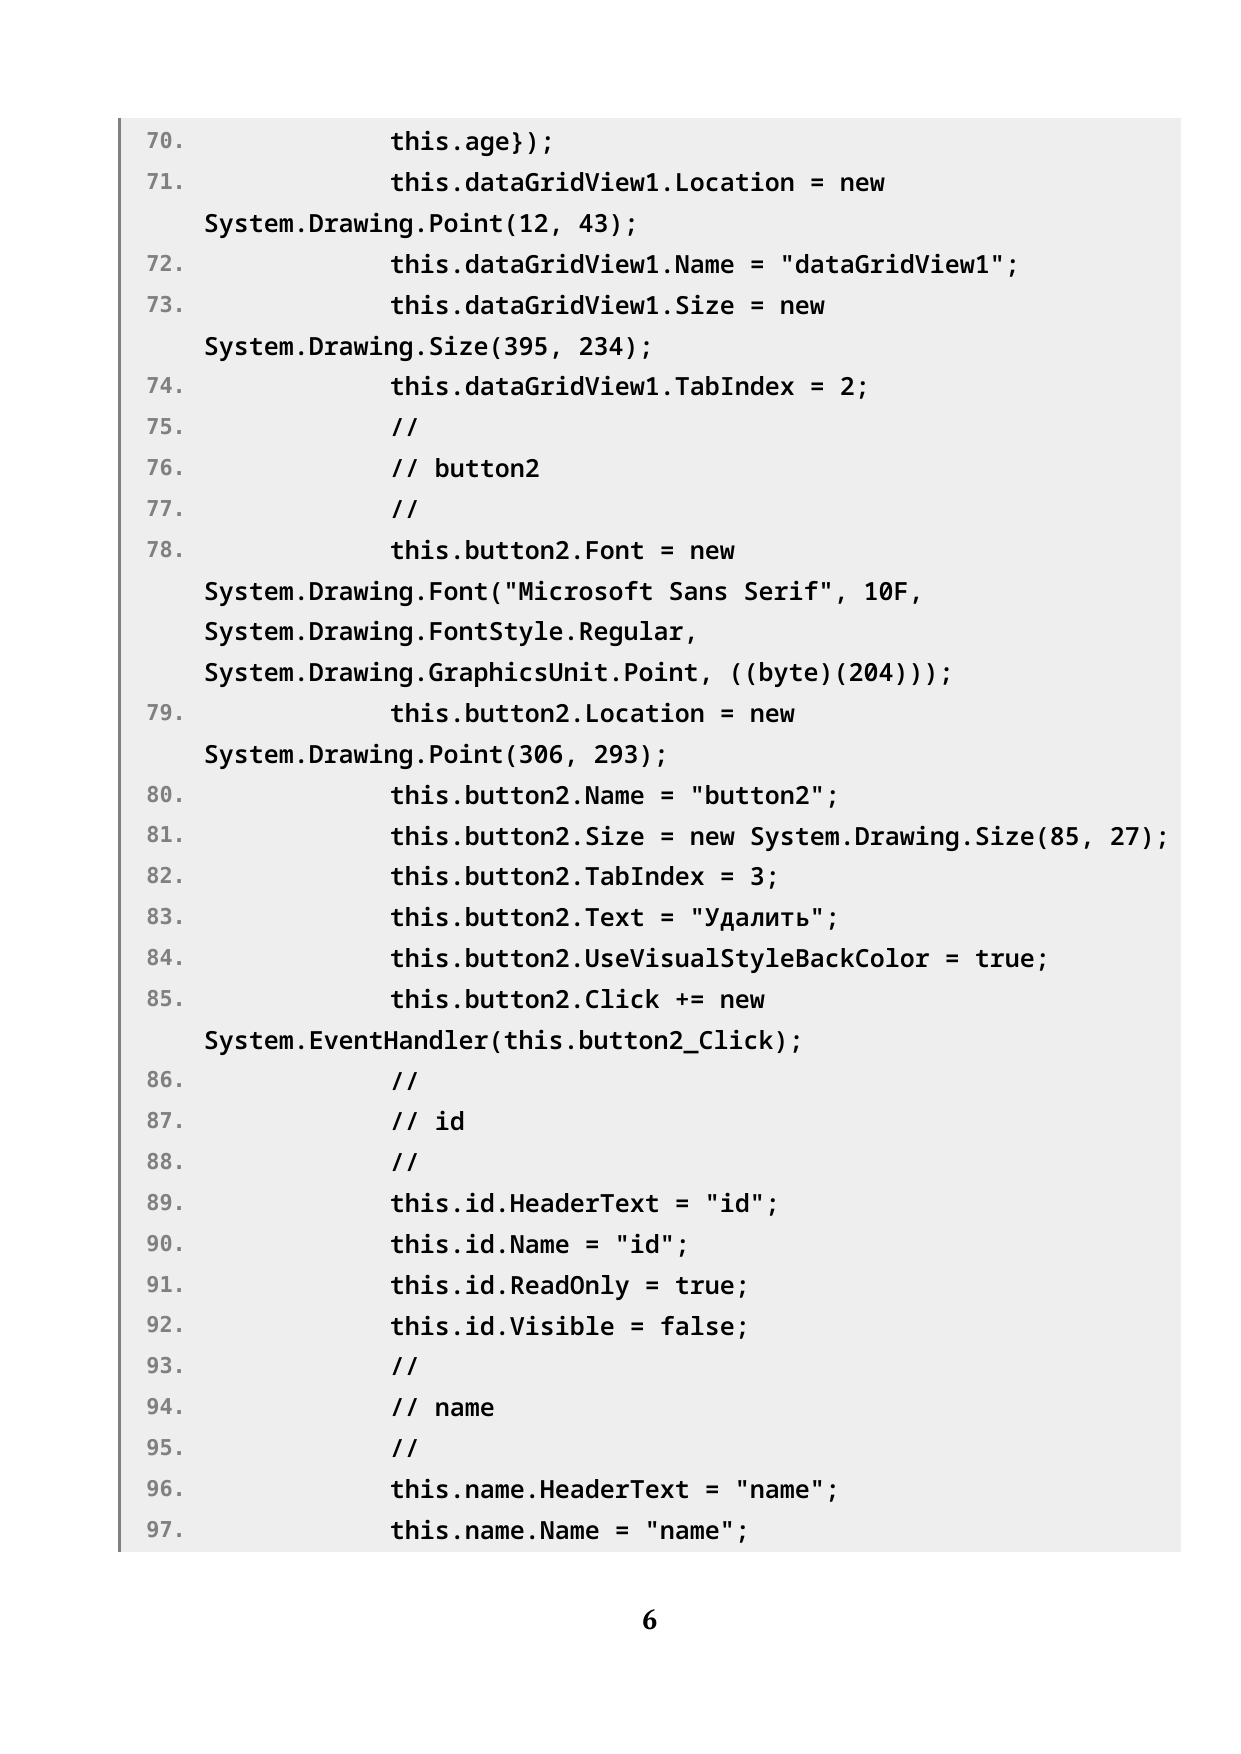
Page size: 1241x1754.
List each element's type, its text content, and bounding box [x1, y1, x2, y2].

list // [121, 404, 1181, 444]
list // id [121, 1098, 1181, 1138]
list this.button2.Text = "Удалить"; [121, 894, 1181, 934]
list // [121, 1139, 1181, 1179]
list this.dataGridView1.TabIndex = 2; [121, 363, 1181, 403]
list this.id.Visible = false; [121, 1302, 1181, 1342]
list this.id.Name = "id"; [121, 1221, 1181, 1261]
list // [121, 486, 1181, 526]
list this.dataGridView1.Location = new System.Drawing.Point(12, 43); [121, 159, 1181, 240]
list this.id.ReadOnly = true; [121, 1261, 1181, 1301]
list this.button2.TabIndex = 3; [121, 853, 1181, 893]
list // name [121, 1384, 1181, 1424]
list this.button2.Location = new System.Drawing.Point(306, 293); [121, 690, 1181, 771]
list // [121, 1343, 1181, 1383]
list this.button2.Name = "button2"; [121, 771, 1181, 811]
list this.button2.Font = new System.Drawing.Font("Microsoft Sans Serif", 10F, System.Drawing.FontStyle.Regular, System.Drawing.GraphicsUnit.Point, ((byte)(204))); [121, 526, 1181, 689]
list this.dataGridView1.Name = "dataGridView1"; [121, 241, 1181, 281]
list // [121, 1425, 1181, 1465]
list this.id.HeaderText = "id"; [121, 1180, 1181, 1220]
list this.button2.UseVisualStyleBackColor = true; [121, 935, 1181, 975]
list this.name.Name = "name"; [121, 1506, 1181, 1552]
list this.dataGridView1.Size = new System.Drawing.Size(395, 234); [121, 281, 1181, 362]
list // button2 [121, 445, 1181, 485]
list // [121, 1057, 1181, 1097]
list this.button2.Size = new System.Drawing.Size(85, 27); [121, 812, 1181, 852]
list this.name.HeaderText = "name"; [121, 1466, 1181, 1506]
list this.age}); [121, 118, 1181, 158]
list this.button2.Click += new System.EventHandler(this.button2_Click); [121, 976, 1181, 1056]
